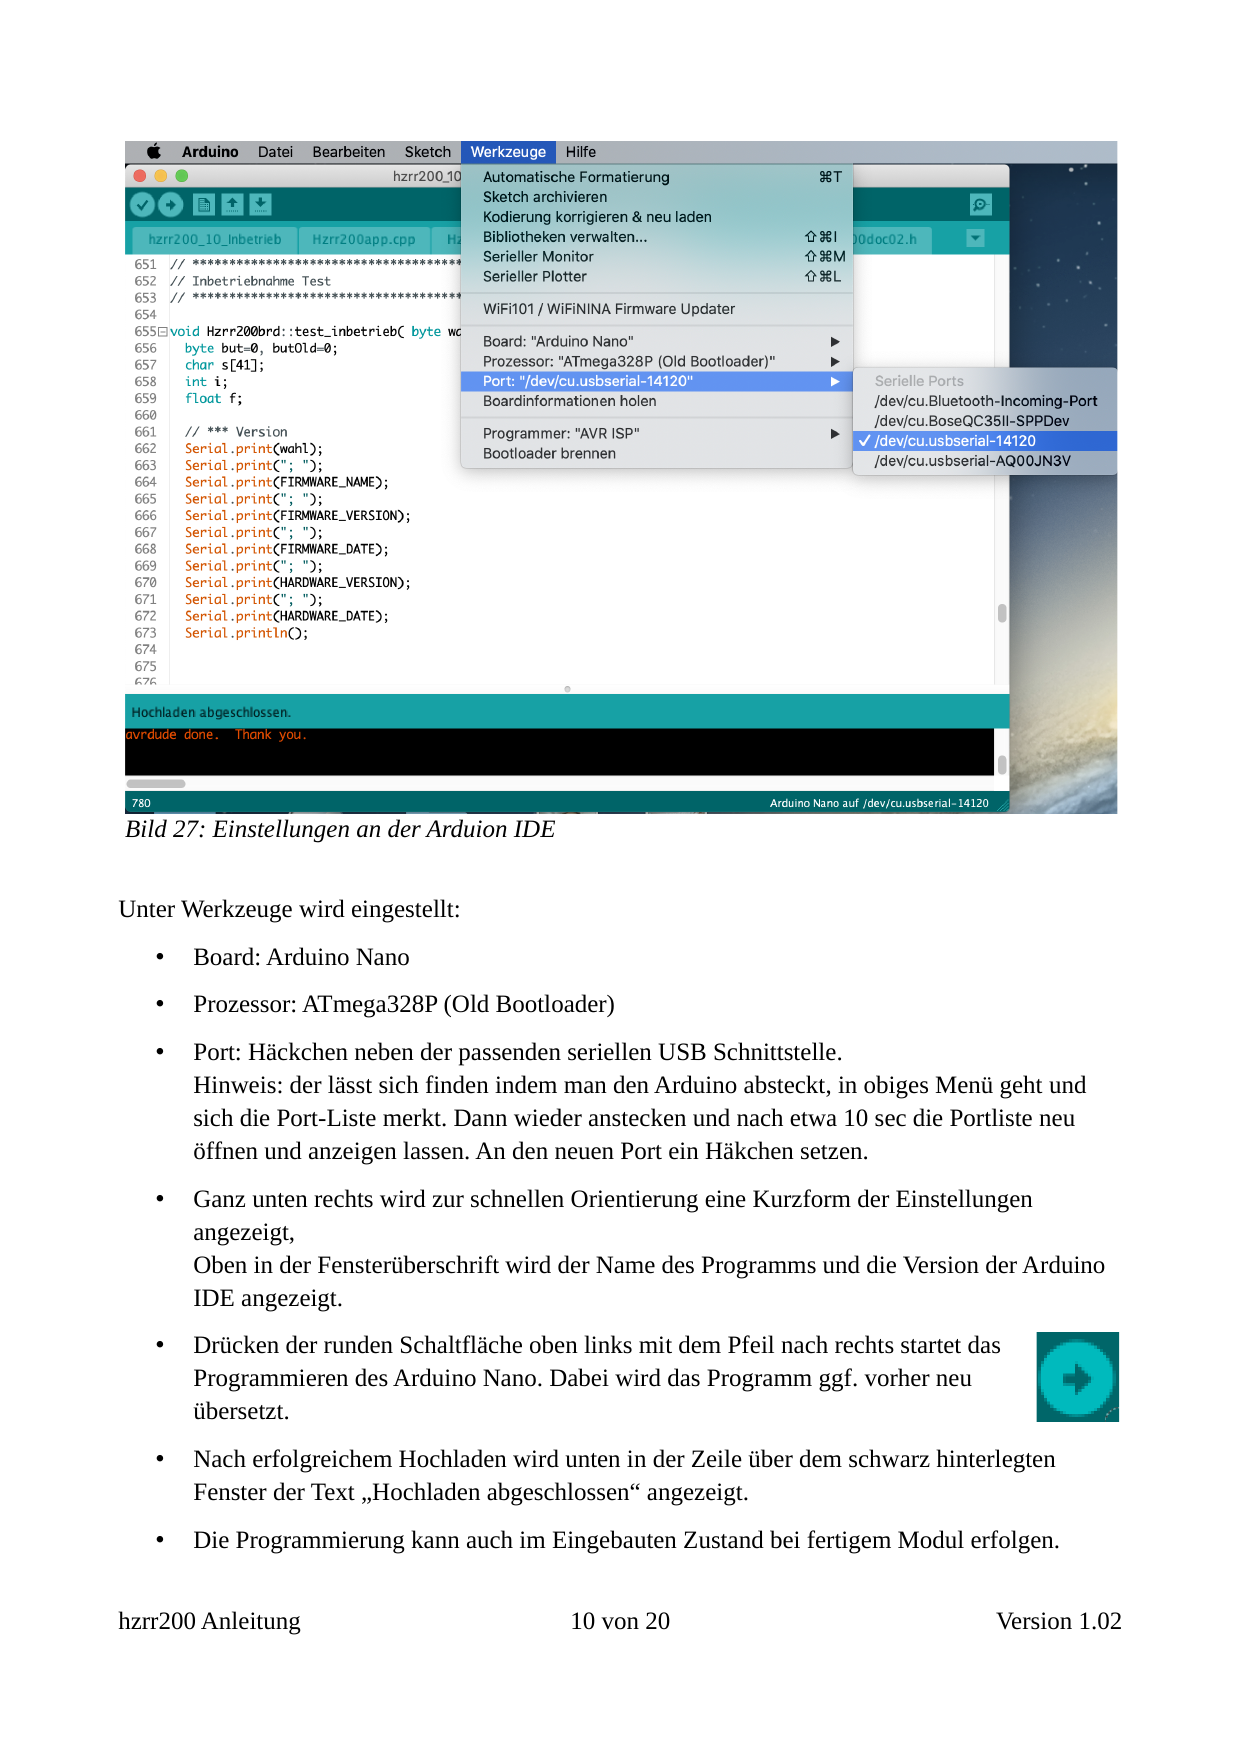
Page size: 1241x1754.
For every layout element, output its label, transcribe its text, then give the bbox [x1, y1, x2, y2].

list Nach erfolgreichem Hochladen wird unten in der Zeile über dem schwarz hinterlegten Fenster der Text „Hochladen abgeschlossen“ angezeigt. [156, 1444, 1122, 1506]
list Port: Häckchen neben der passenden seriellen USB Schnittstelle. Hinweis: der lässt sich finden indem man den Arduino absteckt, in obiges Menü geht und sich die Port-Liste merkt. Dann wieder anstecken und nach etwa 10 sec die Portliste neu öffnen und anzeigen lassen. An den neuen Port ein Häkchen setzen. [156, 1037, 1122, 1165]
text Bild 27: Einstellungen an der Arduion IDE [125, 814, 1117, 842]
list Drücken der runden Schaltfläche oben links mit dem Pfeil nach rechts startet das Programmieren des Arduino Nano. Dabei wird das Programm ggf. vorher neu übersetzt. [156, 1330, 1122, 1425]
list Ganz unten rechts wird zur schnellen Orientierung eine Kurzform der Einstellungen angezeigt, Oben in der Fensterüberschrift wird der Name des Programms und die Version der Arduino IDE angezeigt. [156, 1184, 1122, 1312]
list Board: Arduino Nano [156, 942, 1122, 971]
list Die Programmierung kann auch im Eingebauten Zustand bei fertigem Modul erfolgen. [156, 1525, 1122, 1553]
list Prozessor: ATmega328P (Old Bootloader) [156, 989, 1122, 1018]
picture [125, 141, 1118, 814]
picture [1036, 1332, 1120, 1422]
text Unter Werkzeuge wird eingestellt: [118, 894, 1122, 923]
